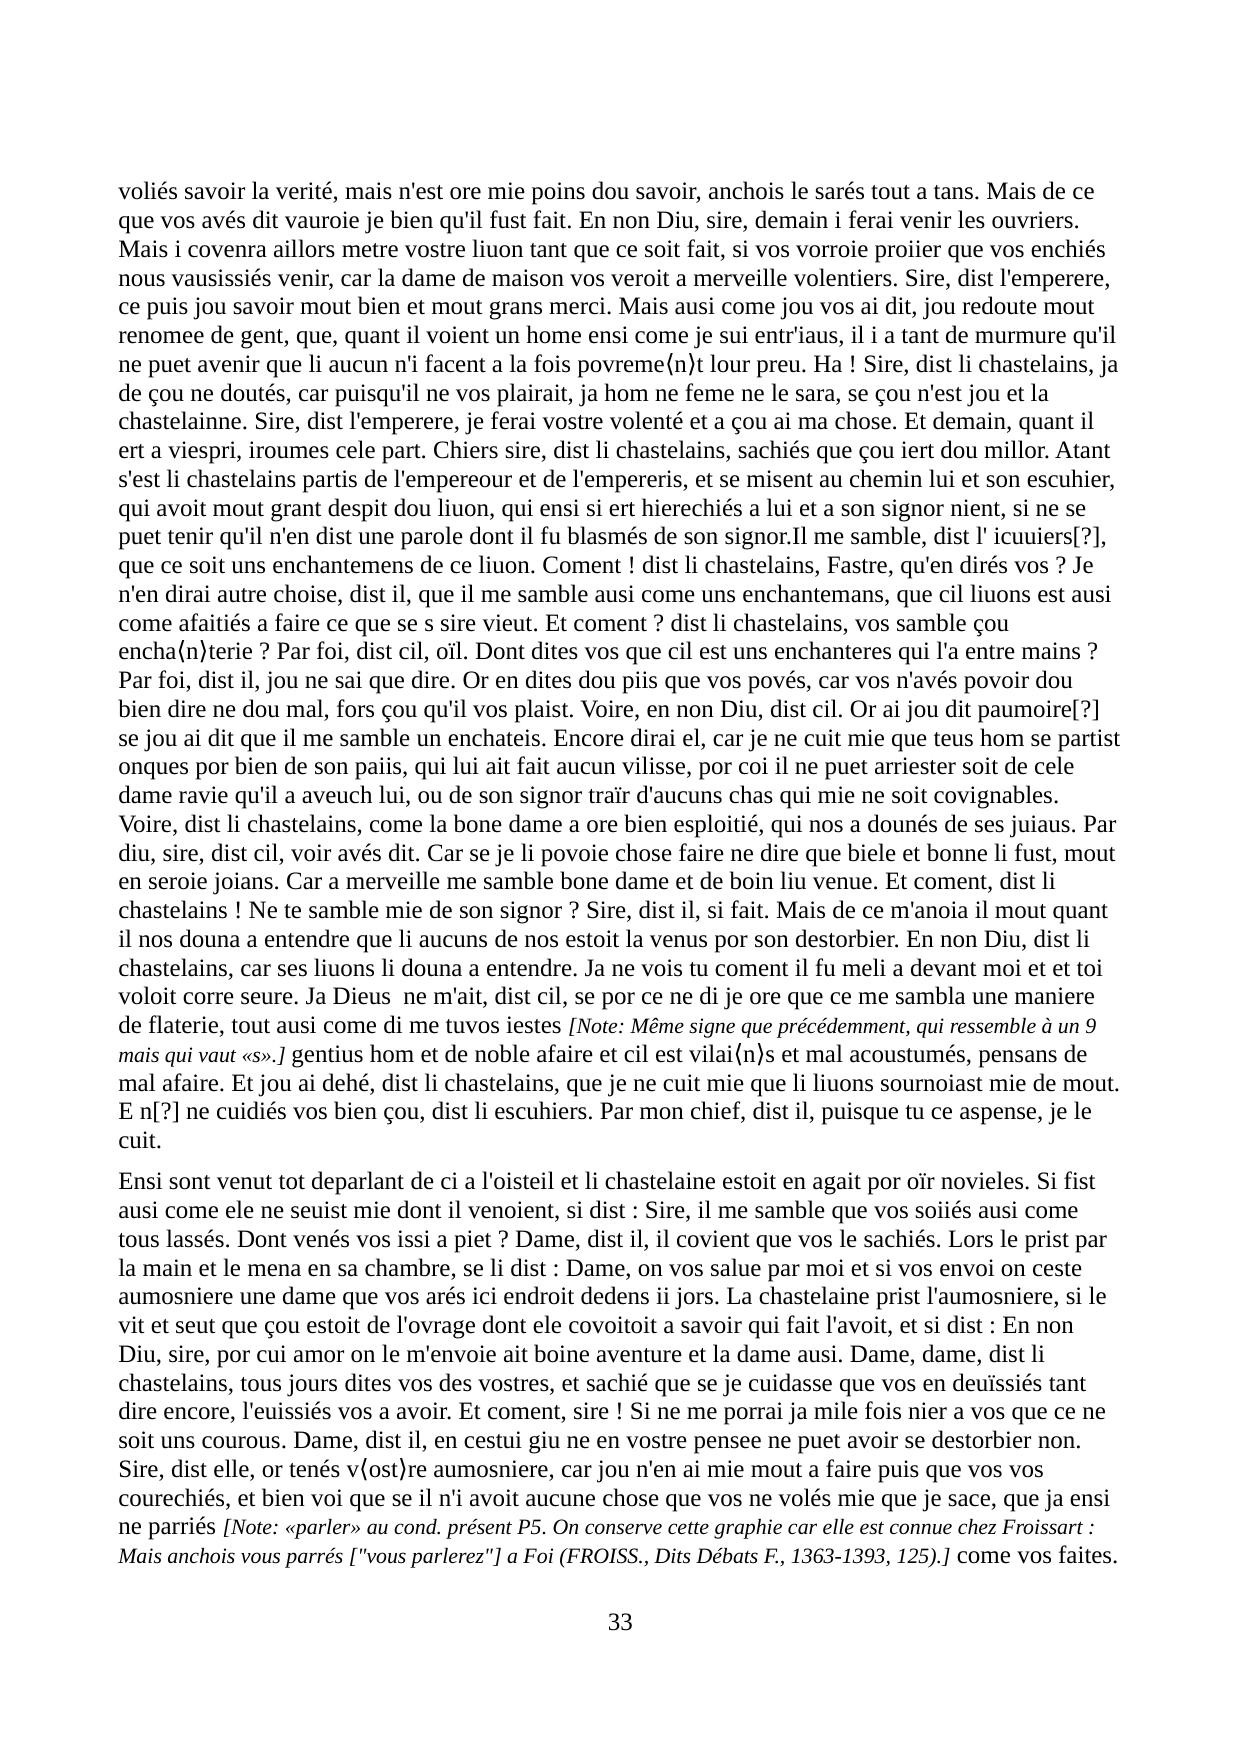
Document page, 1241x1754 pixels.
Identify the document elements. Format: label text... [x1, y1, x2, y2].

text Ne vos puis mie tout recorder toutes lour paroles, car li contes n'en fait or de plus mension. Anchois covint le chastelain penre congiet, qui mout volentiers fust encore demourés se il osast, mais nennil, car il lor cuidast a anuiier, et sans faille non feist il. Mais li emperere paravoit une conscience si estroite que il ne li plaisoit a prendre nule recreation, se dou mains non qu'il povoit, et ce veoit bien li chastelains, qui a merveilles avoit bien sa pais. Si prist congiet et dist : Sire, partir m'estuet ore de vos tant come a ore, et s'il peuist iestre qu'il vos pleust autant enchiés moi ou je vos feisse faire une chambre tele come il vos plaisist, toute ausi porriés vos faire la ce que vos faites ci. Chastelains, dist li emperere, sauve soit vostre grasce [Note: Locution toujours (?) en climat négatif signifiant : « avec tout le respect dû à votre bonté», donc sous-entendu «non merci».] . Et quant li chastelains vit ce qu'il ne porroit a chief venir, si dist : Au mains sire, ferés vos aucune chose por moi de mon conseil. Quele ?, dist l'emperere.Je veil, dist li chastelains, qu'il ait aucune forterece entour vostre chiele, por coi on n'i puist mie venir fors que par une entree por toutes aventures, et cele, ce me samble, sera auques bien gardee tant que vos aiiés le liuon dont je sui mout temptés de savoir coment vos l'avés isi a vostre volenté, come jou ai veu. Chastelains, dist li emperere, n'est mie mout grans merveille, se vos en voliés savoir la verité, mais n'est ore mie poins dou savoir, anchois le sarés tout a tans. Mais de ce que vos avés dit vauroie je bien qu'il fust fait. En non Diu, sire, demain i ferai venir les ouvriers. Mais i covenra aillors metre vostre liuon tant que ce soit fait, si vos vorroie proiier que vos enchiés nous vausissiés venir, car la dame de maison vos veroit a merveille volentiers. Sire, dist l'emperere, ce puis jou savoir mout bien et mout grans merci. Mais ausi come jou vos ai dit, jou redoute mout renomee de gent, que, quant il voient un home ensi come je sui entr'iaus, il i a tant de murmure qu'il ne puet avenir que li aucun n'i facent a la fois povreme⟨n⟩t lour preu. Ha ! Sire, dist li chastelains, ja de çou ne doutés, car puisqu'il ne vos plairait, ja hom ne feme ne le sara, se çou n'est jou et la chastelainne. Sire, dist l'emperere, je ferai vostre volenté et a çou ai ma chose. Et demain, quant il ert a viespri, iroumes cele part. Chiers sire, dist li chastelains, sachiés que çou iert dou millor. Atant s'est li chastelains partis de l'empereour et de l'empereris, et se misent au chemin lui et son escuhier, qui avoit mout grant despit dou liuon, qui ensi si ert hierechiés a lui et a son signor nient, si ne se puet tenir qu'il n'en dist une parole dont il fu blasmés de son signor.Il me samble, dist l' icuuiers[?], que ce soit uns enchantemens de ce liuon. Coment ! dist li chastelains, Fastre, qu'en dirés vos ? Je n'en dirai autre choise, dist il, que il me samble ausi come uns enchantemans, que cil liuons est ausi come afaitiés a faire ce que se s sire vieut. Et coment ? dist li chastelains, vos samble çou encha⟨n⟩terie ? Par foi, dist cil, oïl. Dont dites vos que cil est uns enchanteres qui l'a entre mains ? Par foi, dist il, jou ne sai que dire. Or en dites dou piis que vos povés, car vos n'avés povoir dou bien dire ne dou mal, fors çou qu'il vos plaist. Voire, en non Diu, dist cil. Or ai jou dit paumoire[?] se jou ai dit que il me samble un enchateis. Encore dirai el, car je ne cuit mie que teus hom se partist onques por bien de son paiis, qui lui ait fait aucun vilisse, por coi il ne puet arriester soit de cele dame ravie qu'il a aveuch lui, ou de son signor traïr d'aucuns chas qui mie ne soit covignables. Voire, dist li chastelains, come la bone dame a ore bien esploitié, qui nos a dounés de ses juiaus. Par diu, sire, dist cil, voir avés dit. Car se je li povoie chose faire ne dire que biele et bonne li fust, mout en seroie joians. Car a merveille me samble bone dame et de boin liu venue. Et coment, dist li chastelains ! Ne te samble mie de son signor ? Sire, dist il, si fait. Mais de ce m'anoia il mout quant il nos douna a entendre que li aucuns de nos estoit la venus por son destorbier. En non Diu, dist li chastelains, car ses liuons li douna a entendre. Ja ne vois tu coment il fu meli a devant moi et et toi voloit corre seure. Ja Dieus ne m'ait, dist cil, se por ce ne di je ore que ce me sambla une maniere de flaterie, tout ausi come di me tuvos iestes [Note: Même signe que précédemment, qui ressemble à un 9 mais qui vaut «s».] gentius hom et de noble afaire et cil est vilai⟨n⟩s et mal acoustumés, pensans de mal afaire. Et jou ai dehé, dist li chastelains, que je ne cuit mie que li liuons sournoiast mie de mout. E n[?] ne cuidiés vos bien çou, dist li escuhiers. Par mon chief, dist il, puisque tu ce aspense, je le cuit. [118, 176, 1122, 1010]
text Ensi sont venut tot deparlant de ci a l'oisteil et li chastelaine estoit en agait por oïr novieles. Si fist ausi come ele ne seuist mie dont il venoient, si dist : Sire, il me samble que vos soiiés ausi come tous lassés. Dont venés vos issi a piet ? Dame, dist il, il covient que vos le sachiés. Lors le prist par la main et le mena en sa chambre, se li dist : Dame, on vos salue par moi et si vos envoi on ceste aumosniere une dame que vos arés ici endroit dedens ii jors. La chastelaine prist l'aumosniere, si le vit et seut que çou estoit de l'ovrage dont ele covoitoit a savoir qui fait l'avoit, et si dist : En non Diu, sire, por cui amor on le m'envoie ait boine aventure et la dame ausi. Dame, dame, dist li chastelains, tous jours dites vos des vostres, et sachié que se je cuidasse que vos en deuïssiés tant dire encore, l'euissiés vos a avoir. Et coment, sire ! Si ne me porrai ja mile fois nier a vos que ce ne soit uns courous. Dame, dist il, en cestui giu ne en vostre pensee ne puet avoir se destorbier non. Sire, dist elle, or tenés v⟨ost⟩re aumosniere, car jou n'en ai mie mout a faire puis que vos vos courechiés, et bien voi que se il n'i avoit aucune chose que vos ne volés mie que je sace, que ja ensi ne parriés [Note: «parler» au cond. présent P5. On conserve cette graphie car elle est connue chez Froissart : Mais anchois vous parrés ["vous parlerez"] a Foi (FROISS., Dits Débats F., 1363-1393, 125).] come vos faites. Adont se courecha li chastelains et fu si hors dou sens qu'il hauça la paume et douna la chastelaine une paumee si grans que bien en peust on tenir une marchie de x mars.Sire, dist elle, fait avés vostre volenté et mout me doit desplaire ce que par autrui mesfait me deshonorés. Dont li redit toure[?] seule li chastelains quant une puciele vint a tel point et dist : Ha ! Sire, refraingniés vostre ire, car mout est malordenee chose de lui issi courechier. Damoisiele, dist il, je n'en puis mie de mout, car ensi li plaist que je le face. [118, 1023, 1122, 1569]
